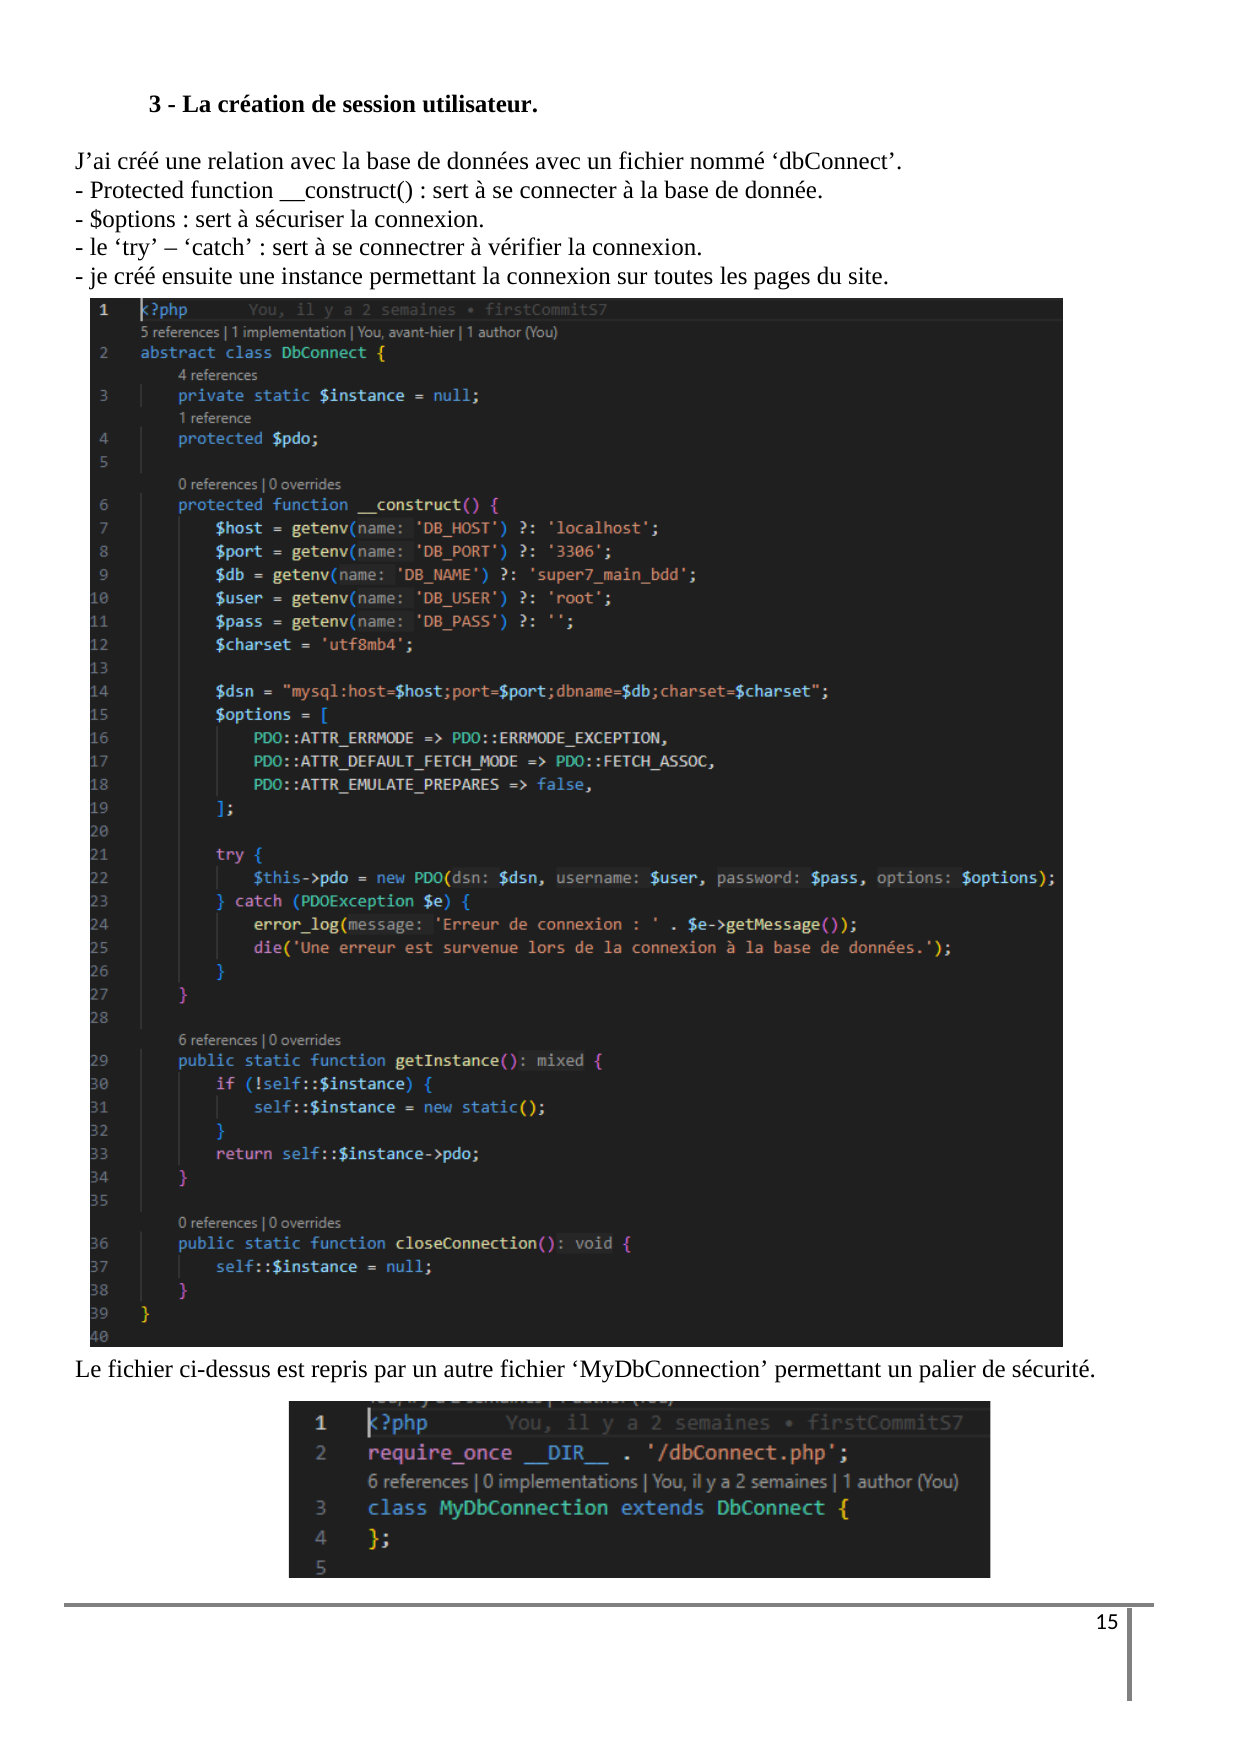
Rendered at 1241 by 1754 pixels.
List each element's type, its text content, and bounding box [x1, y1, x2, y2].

text Le fichier ci-dessus est repris par un autre fichier ‘MyDbConnection’ permettant un palier de sécurité. [75, 1354, 1165, 1382]
text J’ai créé une relation avec la base de données avec un fichier nommé ‘dbConnect’. [75, 146, 1165, 175]
text - le ‘try’ – ‘catch’ : sert à se connectrer à vérifier la connexion. [75, 232, 1165, 261]
picture [288, 1401, 991, 1578]
text - Protected function __construct() : sert à se connecter à la base de donnée. [75, 175, 1165, 204]
text - $options : sert à sécuriser la connexion. [75, 204, 1165, 232]
picture [90, 298, 1063, 1347]
text - je créé ensuite une instance permettant la connexion sur toutes les pages du site. [75, 261, 1165, 290]
text 3 - La création de session utilisateur. [75, 89, 1165, 117]
